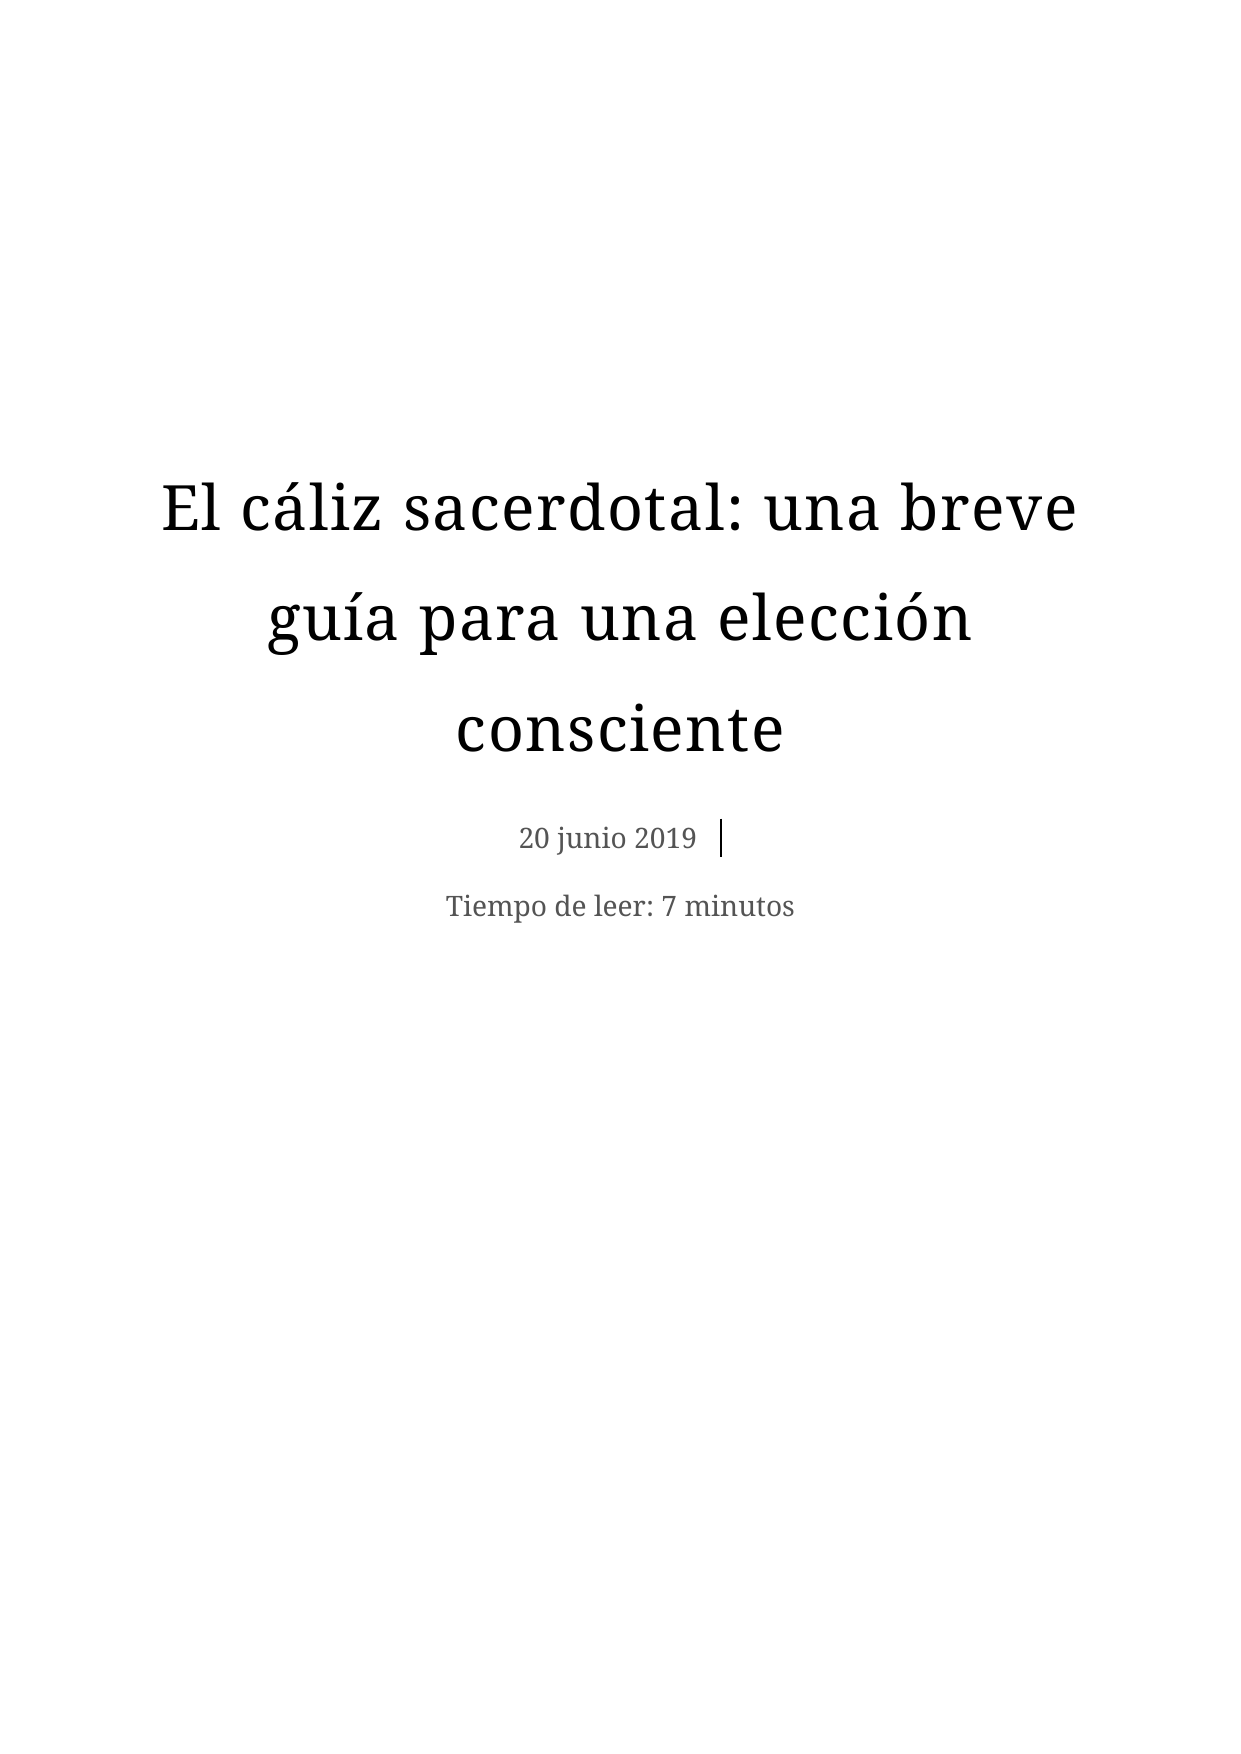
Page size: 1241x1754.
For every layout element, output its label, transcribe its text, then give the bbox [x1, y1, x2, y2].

text 20 junio 2019 [118, 818, 721, 857]
text Tiempo de leer: 7 minutos [118, 886, 1122, 924]
text [722, 818, 1122, 857]
subtitle El cáliz sacerdotal: una breve guía para una elección consciente [118, 463, 1122, 769]
